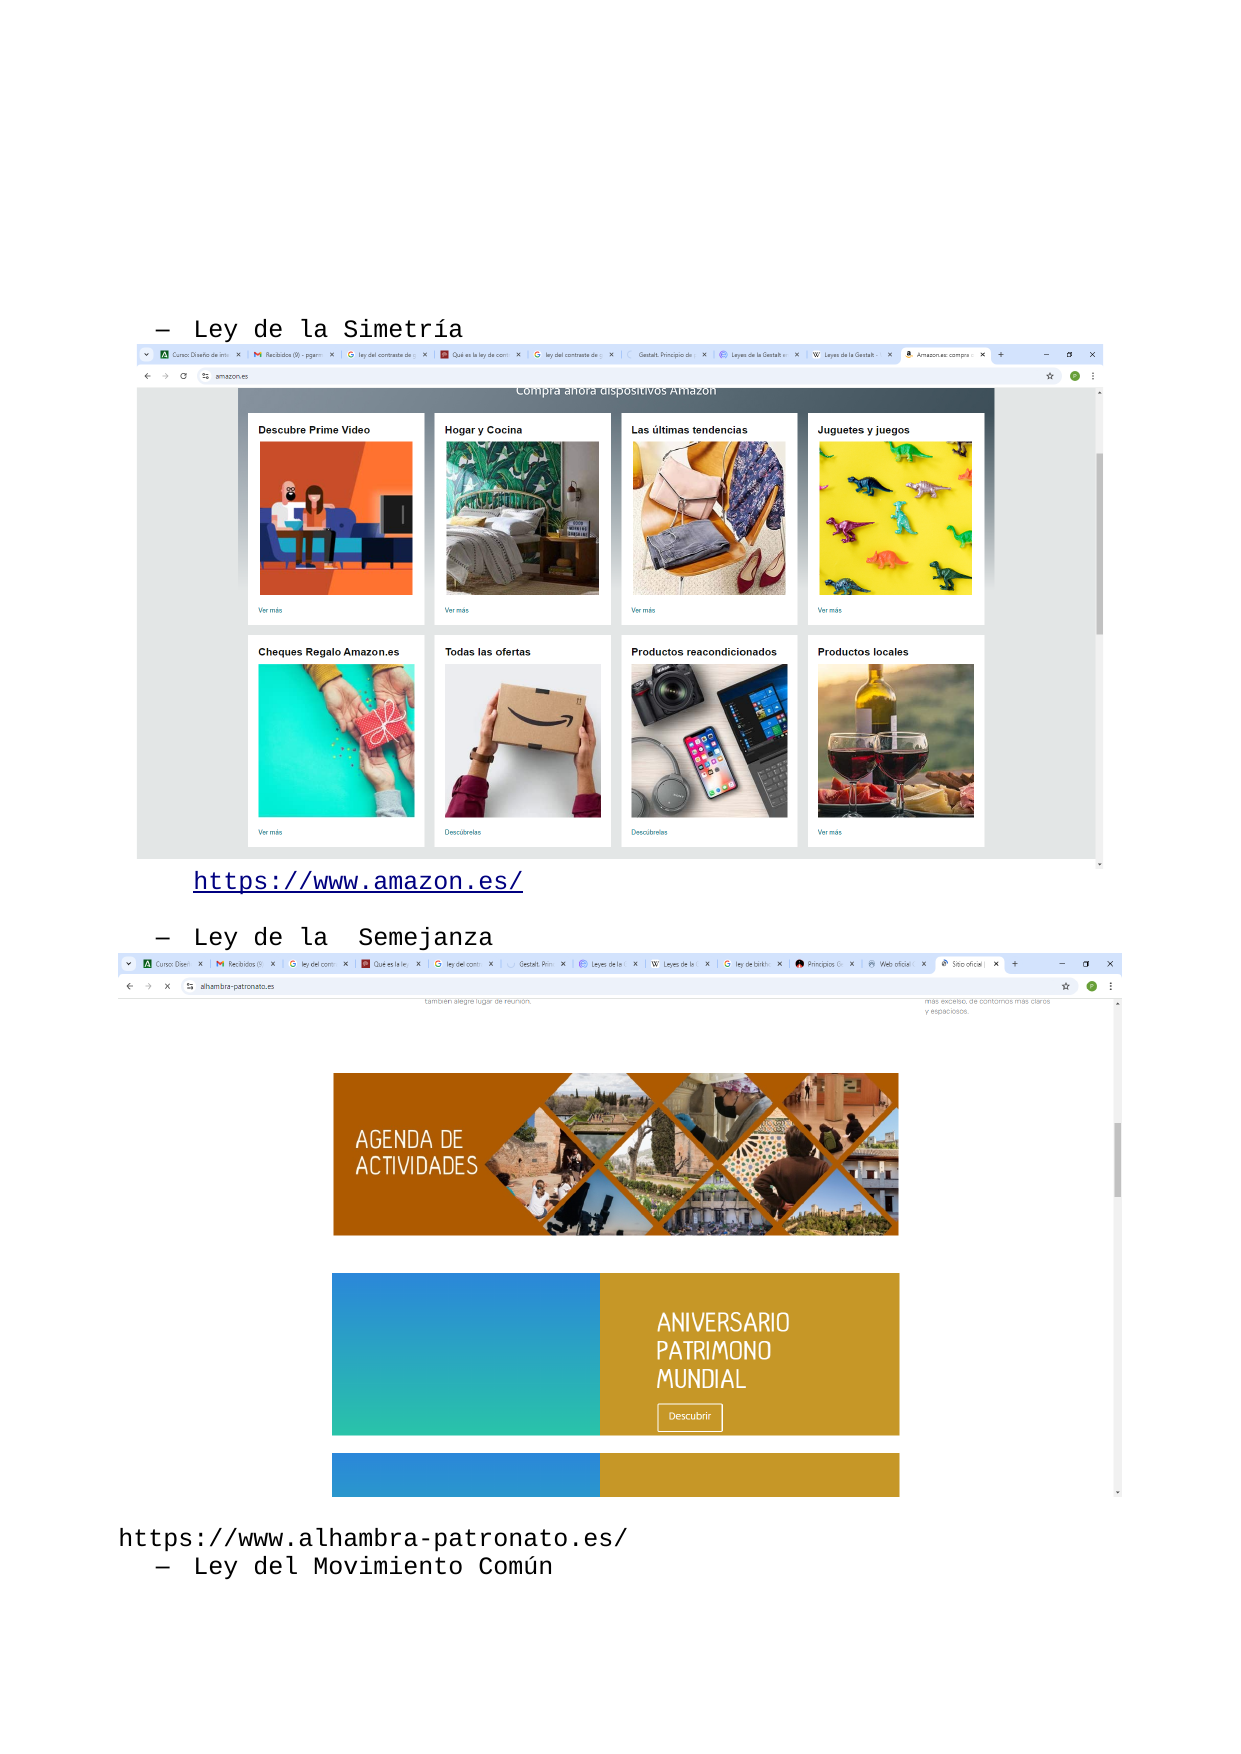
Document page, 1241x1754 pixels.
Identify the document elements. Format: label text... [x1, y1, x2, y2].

text https://www.alhambra-patronato.es/ [118, 1525, 1122, 1554]
list Ley del Movimiento Común [156, 1554, 1122, 1582]
list Ley de la Semejanza [156, 925, 1122, 953]
list https://www.amazon.es/ [156, 345, 1122, 897]
picture [136, 344, 1104, 869]
list Ley de la Simetría [156, 316, 1122, 345]
picture [118, 953, 1122, 1497]
